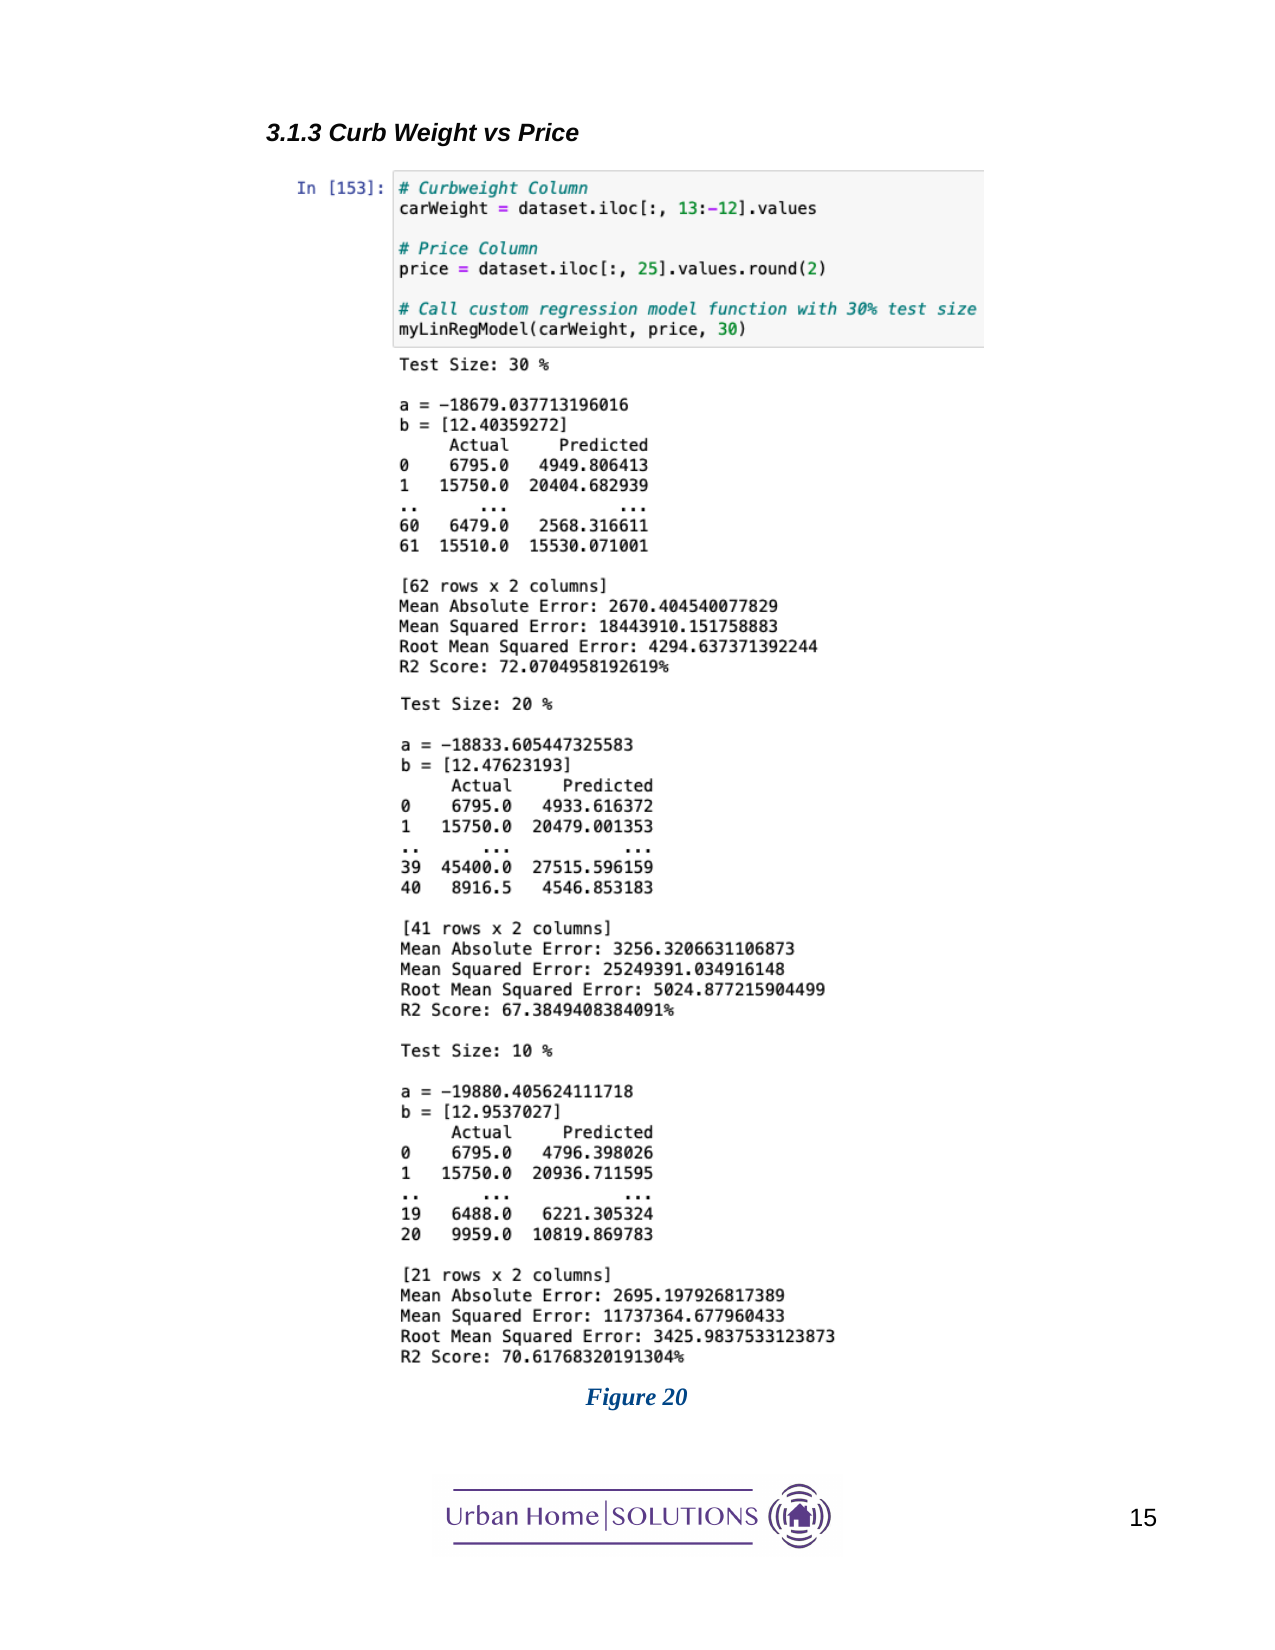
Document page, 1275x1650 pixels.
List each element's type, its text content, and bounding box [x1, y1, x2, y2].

subtitle 3.1.3 Curb Weight vs Price [266, 118, 1157, 147]
picture [432, 1474, 844, 1557]
text Figure 20 [287, 1383, 988, 1411]
picture [286, 162, 989, 1383]
